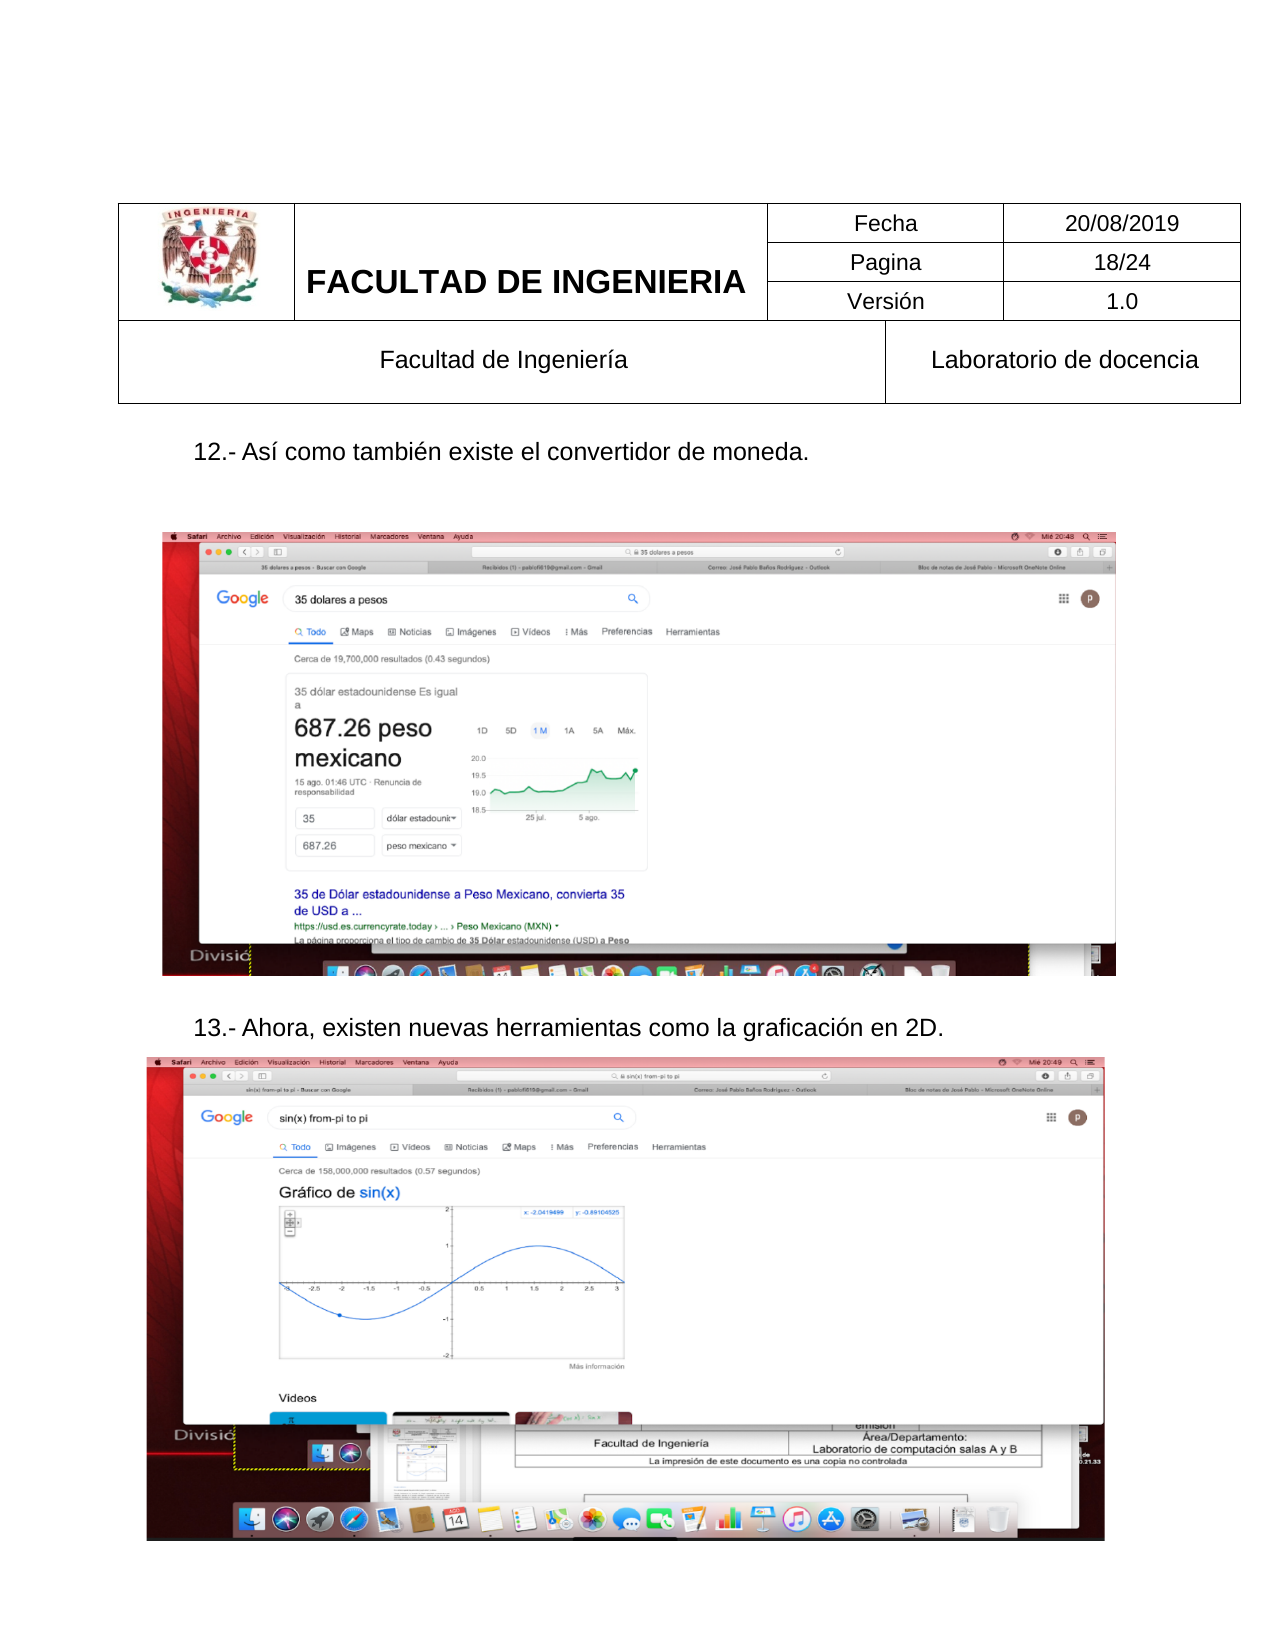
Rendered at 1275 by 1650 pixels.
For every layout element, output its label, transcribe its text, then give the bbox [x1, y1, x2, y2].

table_header Fecha [768, 204, 1003, 242]
text 12.- Así como también existe el convertidor de moneda. [118, 437, 1205, 465]
table_cell Laboratorio de docencia [886, 321, 1240, 402]
text 13.- Ahora, existen nuevas herramientas como la graficación en 2D. [118, 1013, 1205, 1042]
table_cell 1.0 [1004, 282, 1240, 320]
table_cell 18/24 [1004, 243, 1240, 281]
table_cell Versión [768, 282, 1003, 320]
table_header [119, 204, 294, 320]
table_header 20/08/2019 [1004, 204, 1240, 242]
table_cell Pagina [768, 243, 1003, 281]
table_header FACULTAD DE INGENIERIA [295, 204, 767, 320]
table_cell Facultad de Ingeniería [119, 321, 885, 402]
